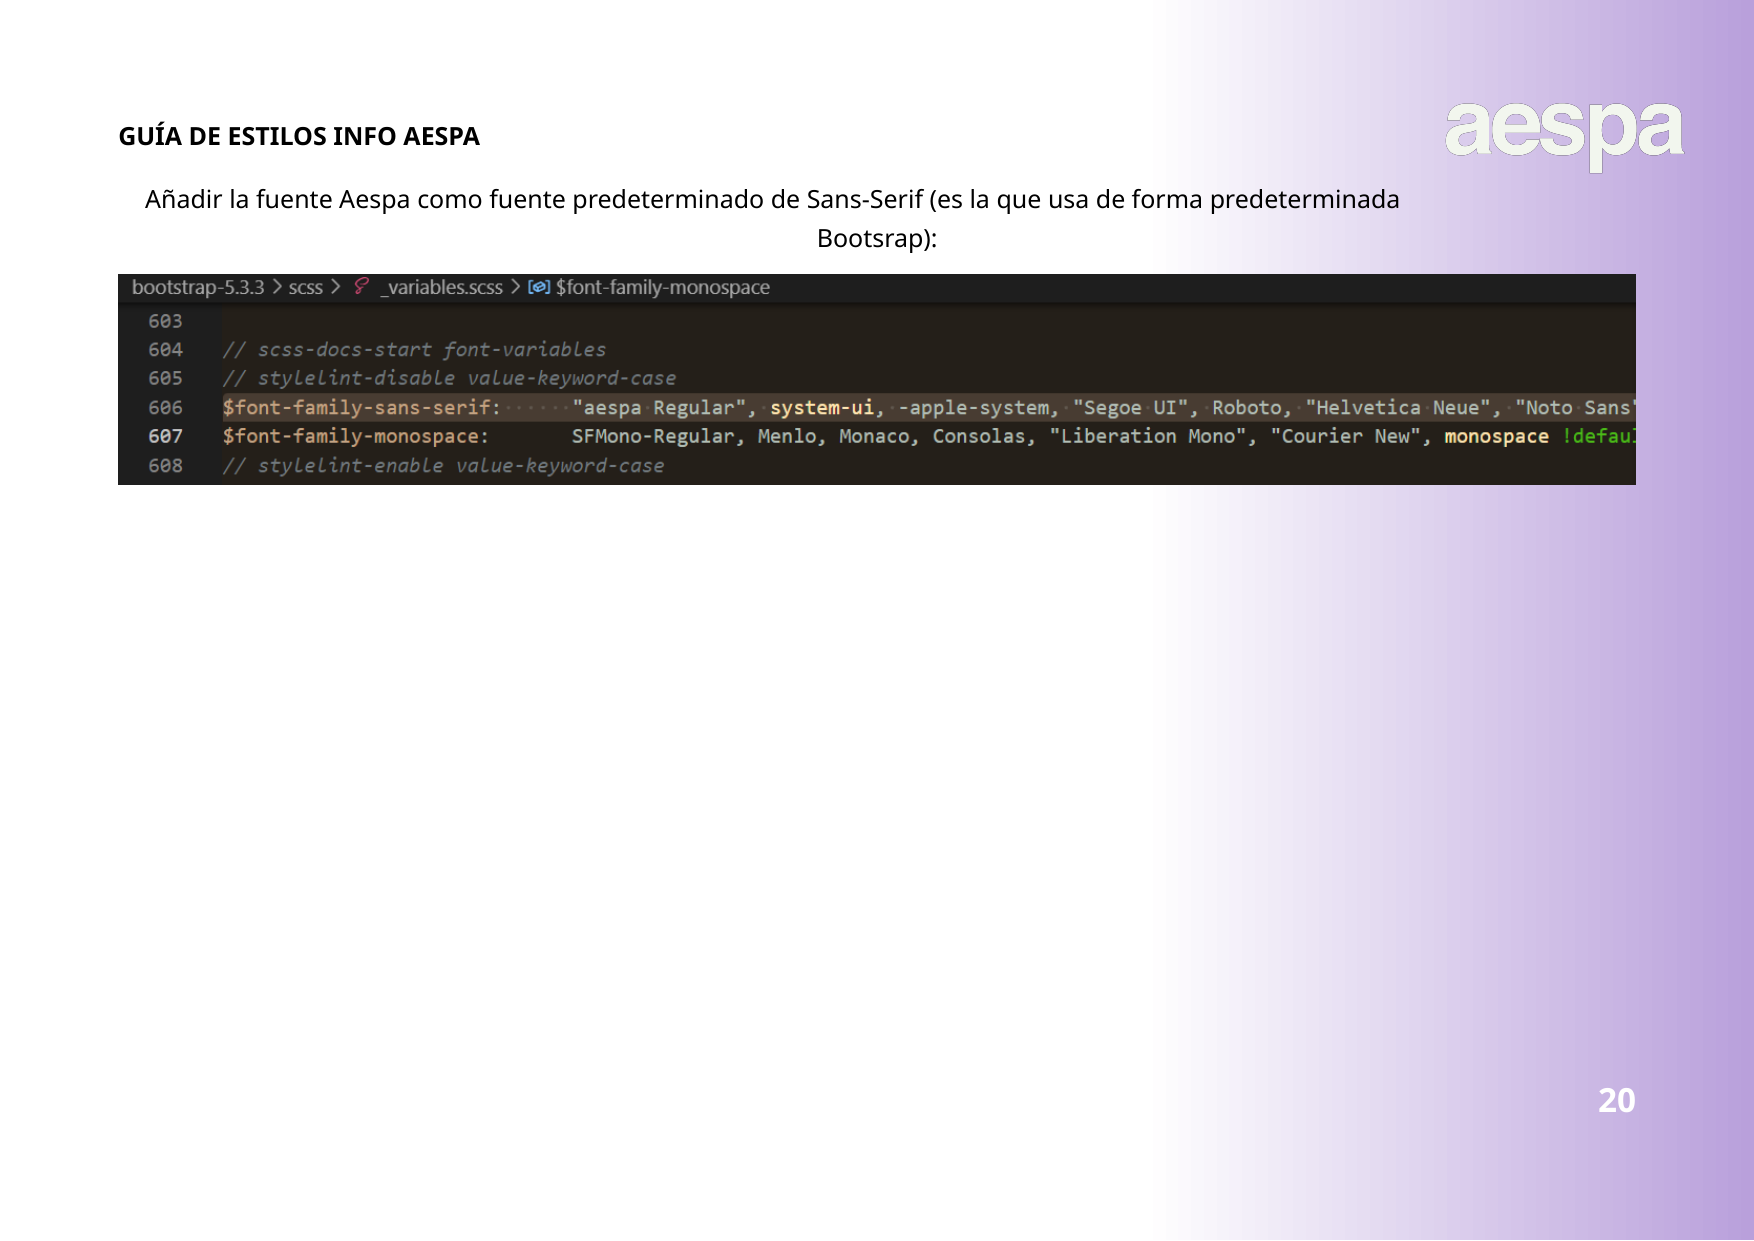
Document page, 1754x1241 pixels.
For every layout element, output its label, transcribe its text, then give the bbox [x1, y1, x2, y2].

picture [1428, 88, 1703, 187]
picture [118, 274, 1636, 485]
text Añadir la fuente Aespa como fuente predeterminado de Sans-Serif (es la que usa de forma predeterminada Bootsrap): [118, 182, 1636, 255]
